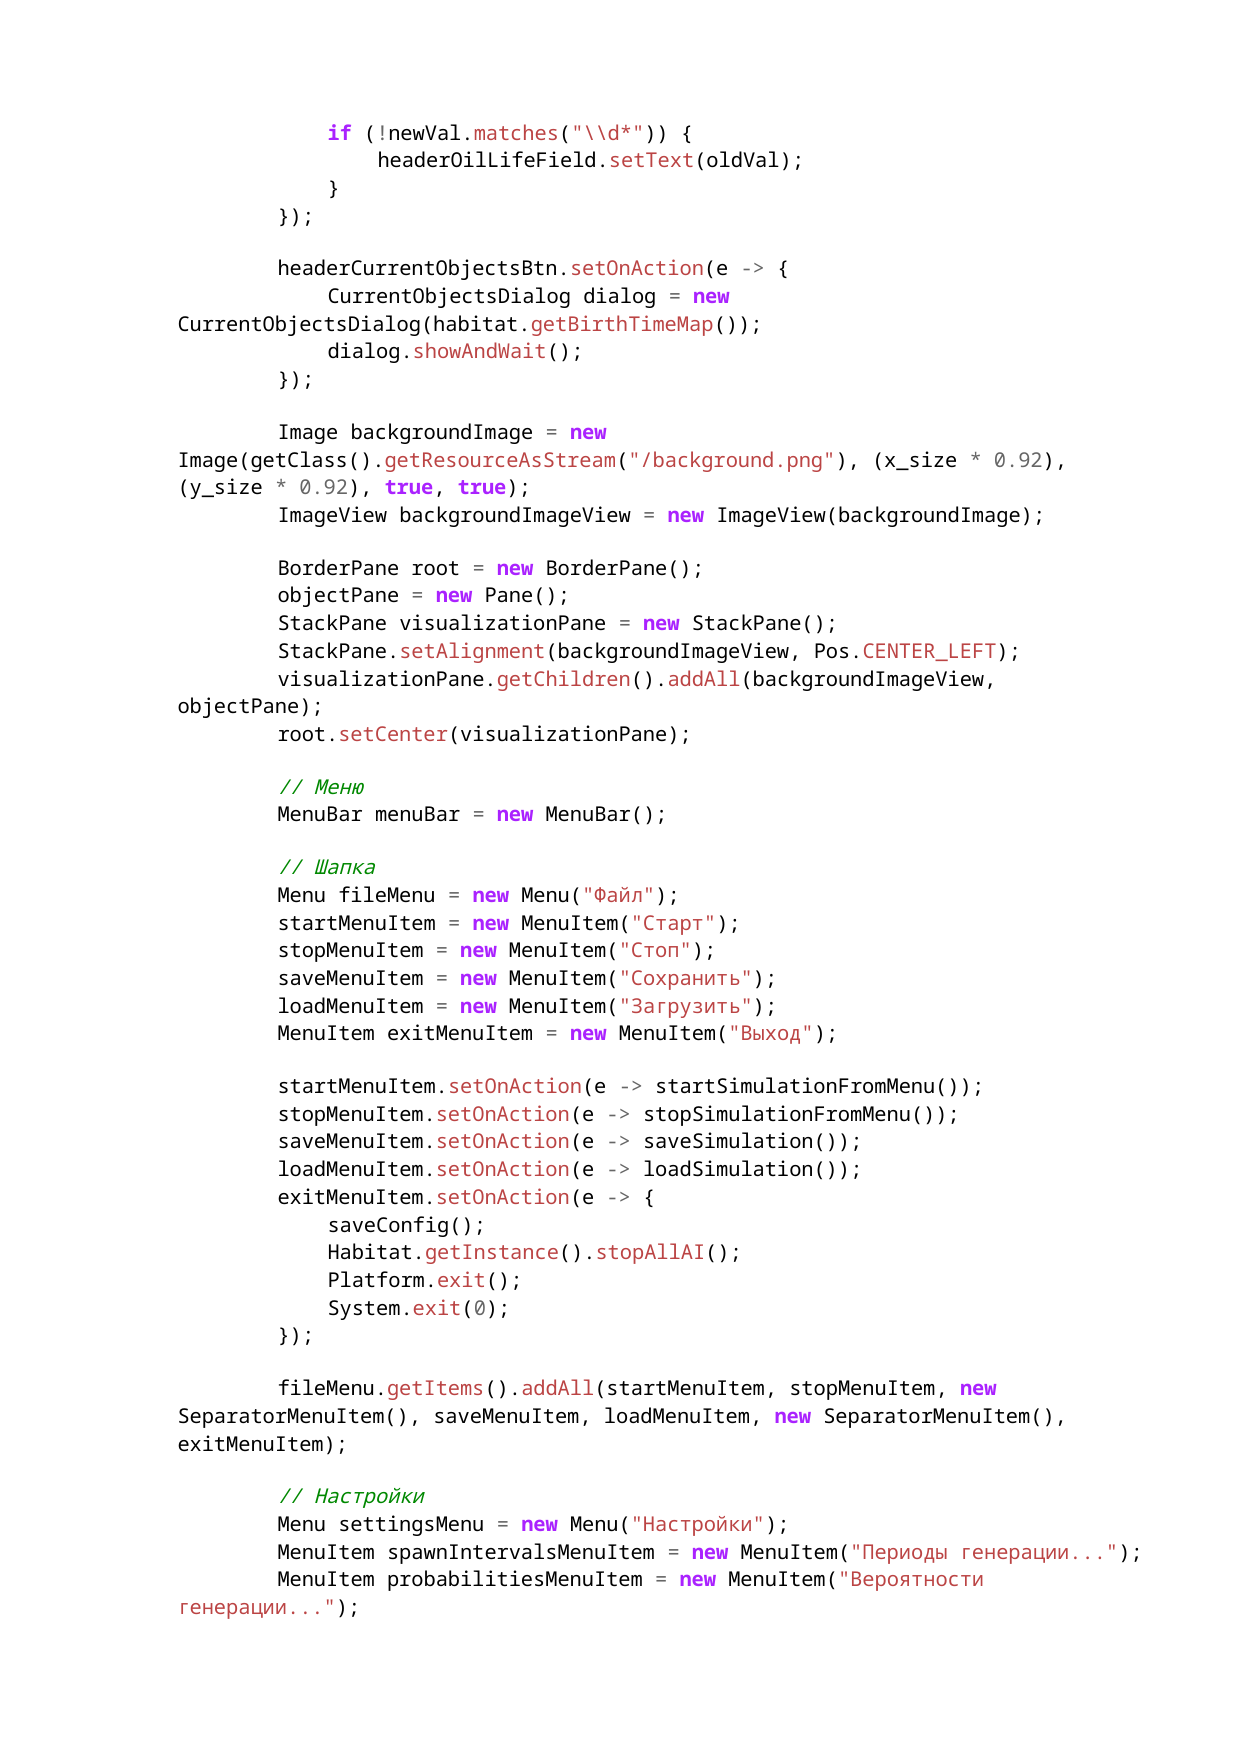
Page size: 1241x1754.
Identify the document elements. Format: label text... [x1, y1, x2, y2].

text }); [177, 201, 1152, 229]
text // Шапка [177, 853, 1152, 880]
text Menu fileMenu = new Menu("Файл"); [177, 880, 1152, 908]
text saveMenuItem.setOnAction(e -> saveSimulation()); [177, 1127, 1152, 1155]
text StackPane visualizationPane = new StackPane(); [177, 609, 1152, 636]
text saveMenuItem = new MenuItem("Сохранить"); [177, 963, 1152, 991]
text loadMenuItem = new MenuItem("Загрузить"); [177, 991, 1152, 1019]
text }); [177, 1321, 1152, 1349]
text ImageView backgroundImageView = new ImageView(backgroundImage); [177, 501, 1152, 528]
text BorderPane root = new BorderPane(); [177, 553, 1152, 581]
text startMenuItem.setOnAction(e -> startSimulationFromMenu()); [177, 1072, 1152, 1099]
text // Настройки [177, 1482, 1152, 1509]
text } [177, 173, 1152, 201]
text System.exit(0); [177, 1293, 1152, 1321]
text // Меню [177, 772, 1152, 800]
text loadMenuItem.setOnAction(e -> loadSimulation()); [177, 1155, 1152, 1182]
text startMenuItem = new MenuItem("Старт"); [177, 908, 1152, 936]
text stopMenuItem = new MenuItem("Стоп"); [177, 936, 1152, 963]
text headerCurrentObjectsBtn.setOnAction(e -> { [177, 254, 1152, 282]
text objectPane = new Pane(); [177, 581, 1152, 609]
text MenuItem spawnIntervalsMenuItem = new MenuItem("Периоды генерации..."); [177, 1537, 1152, 1565]
text Habitat.getInstance().stopAllAI(); [177, 1238, 1152, 1266]
text saveConfig(); [177, 1210, 1152, 1238]
text root.setCenter(visualizationPane); [177, 719, 1152, 747]
text MenuItem exitMenuItem = new MenuItem("Выход"); [177, 1019, 1152, 1047]
text visualizationPane.getChildren().addAll(backgroundImageView, objectPane); [177, 664, 1152, 719]
text headerOilLifeField.setText(oldVal); [177, 146, 1152, 173]
text stopMenuItem.setOnAction(e -> stopSimulationFromMenu()); [177, 1099, 1152, 1127]
text StackPane.setAlignment(backgroundImageView, Pos.CENTER_LEFT); [177, 636, 1152, 664]
text Menu settingsMenu = new Menu("Настройки"); [177, 1509, 1152, 1537]
text Platform.exit(); [177, 1266, 1152, 1293]
text fileMenu.getItems().addAll(startMenuItem, stopMenuItem, new SeparatorMenuItem(), saveMenuItem, loadMenuItem, new SeparatorMenuItem(), exitMenuItem); [177, 1374, 1152, 1457]
text exitMenuItem.setOnAction(e -> { [177, 1182, 1152, 1210]
text CurrentObjectsDialog dialog = new CurrentObjectsDialog(habitat.getBirthTimeMap()); [177, 282, 1152, 337]
text Image backgroundImage = new Image(getClass().getResourceAsStream("/background.png"), (x_size * 0.92), (y_size * 0.92), true, true); [177, 417, 1152, 501]
text dialog.showAndWait(); [177, 337, 1152, 365]
text }); [177, 365, 1152, 392]
text MenuItem probabilitiesMenuItem = new MenuItem("Вероятности генерации..."); [177, 1565, 1152, 1620]
text MenuBar menuBar = new MenuBar(); [177, 800, 1152, 828]
text if (!newVal.matches("\\d*")) { [177, 118, 1152, 146]
